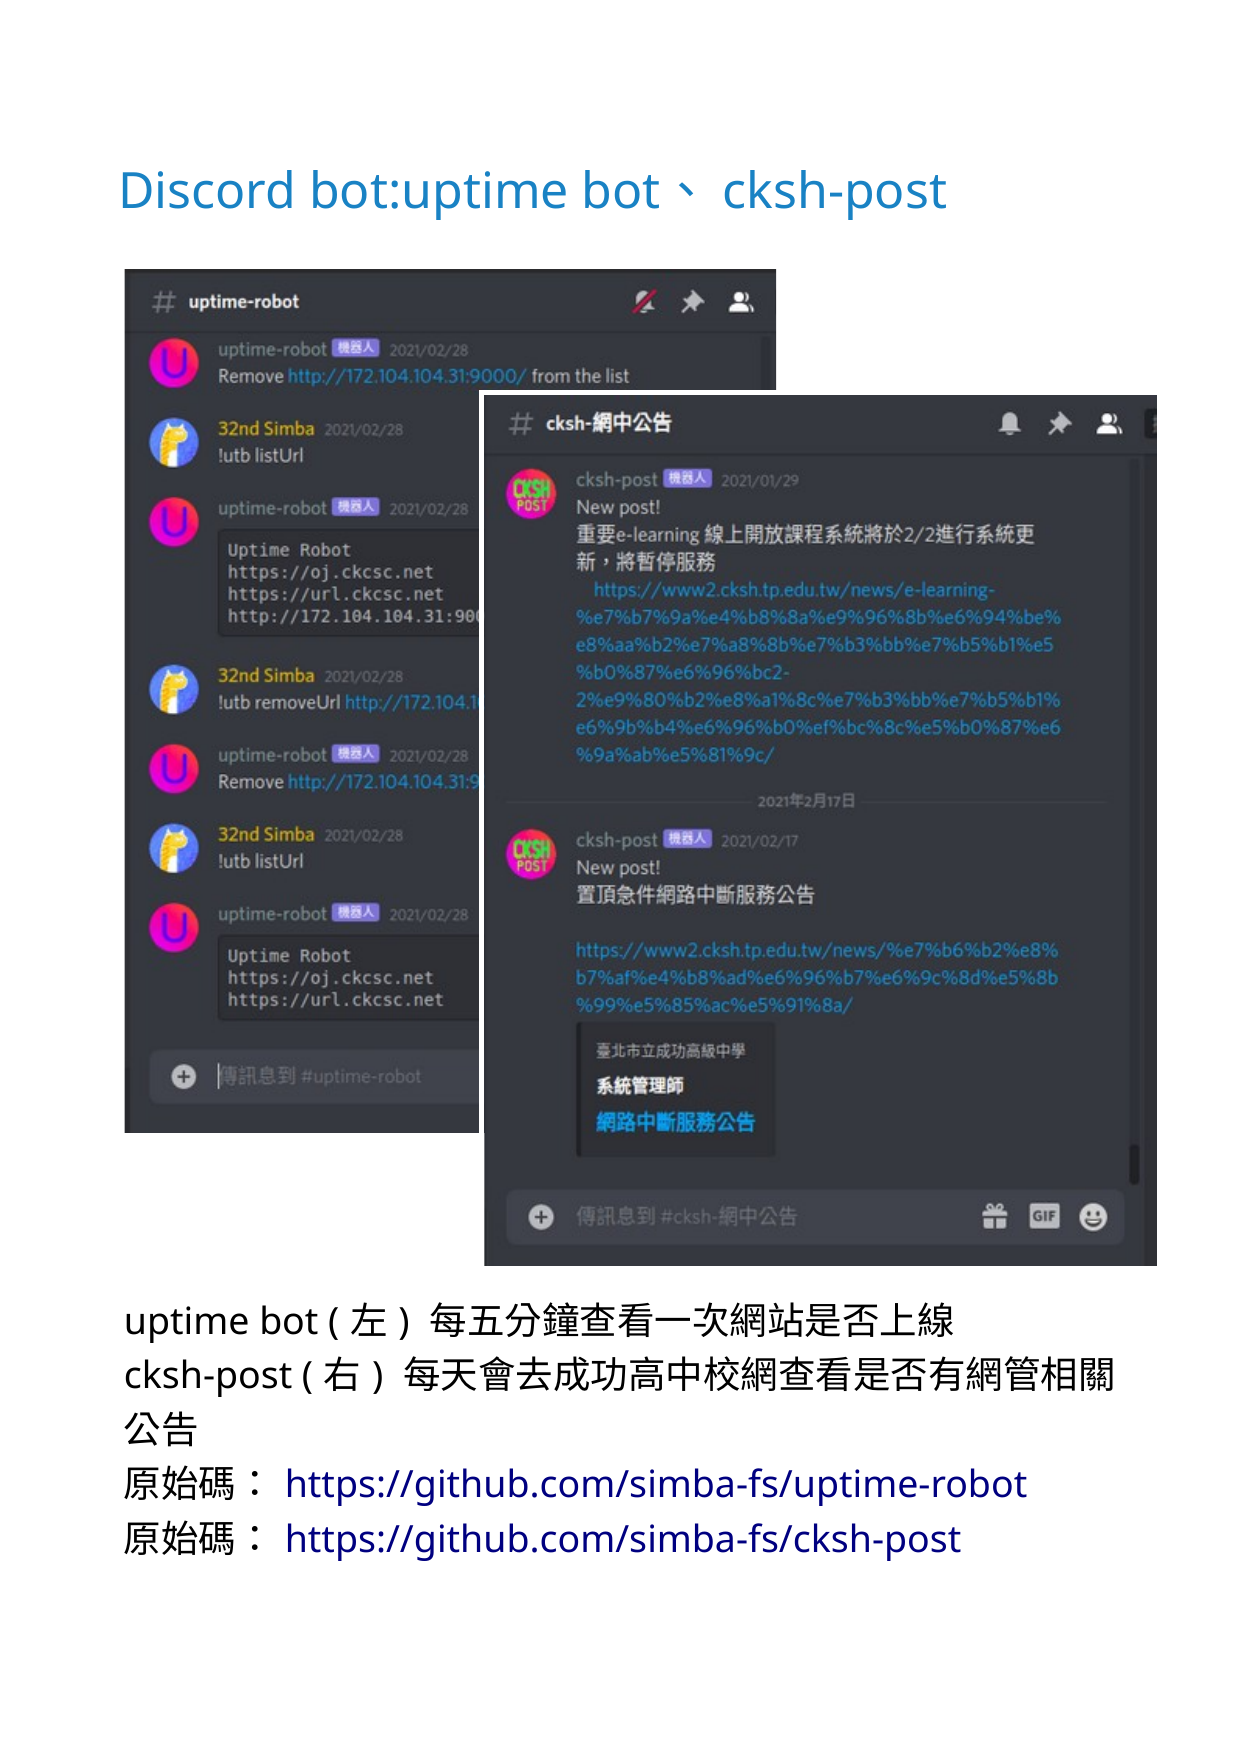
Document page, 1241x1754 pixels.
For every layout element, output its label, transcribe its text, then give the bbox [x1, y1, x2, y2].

picture [124, 269, 777, 1133]
subtitle Discord bot:uptime bot、 cksh-post [118, 151, 1122, 223]
picture [484, 395, 1157, 1266]
